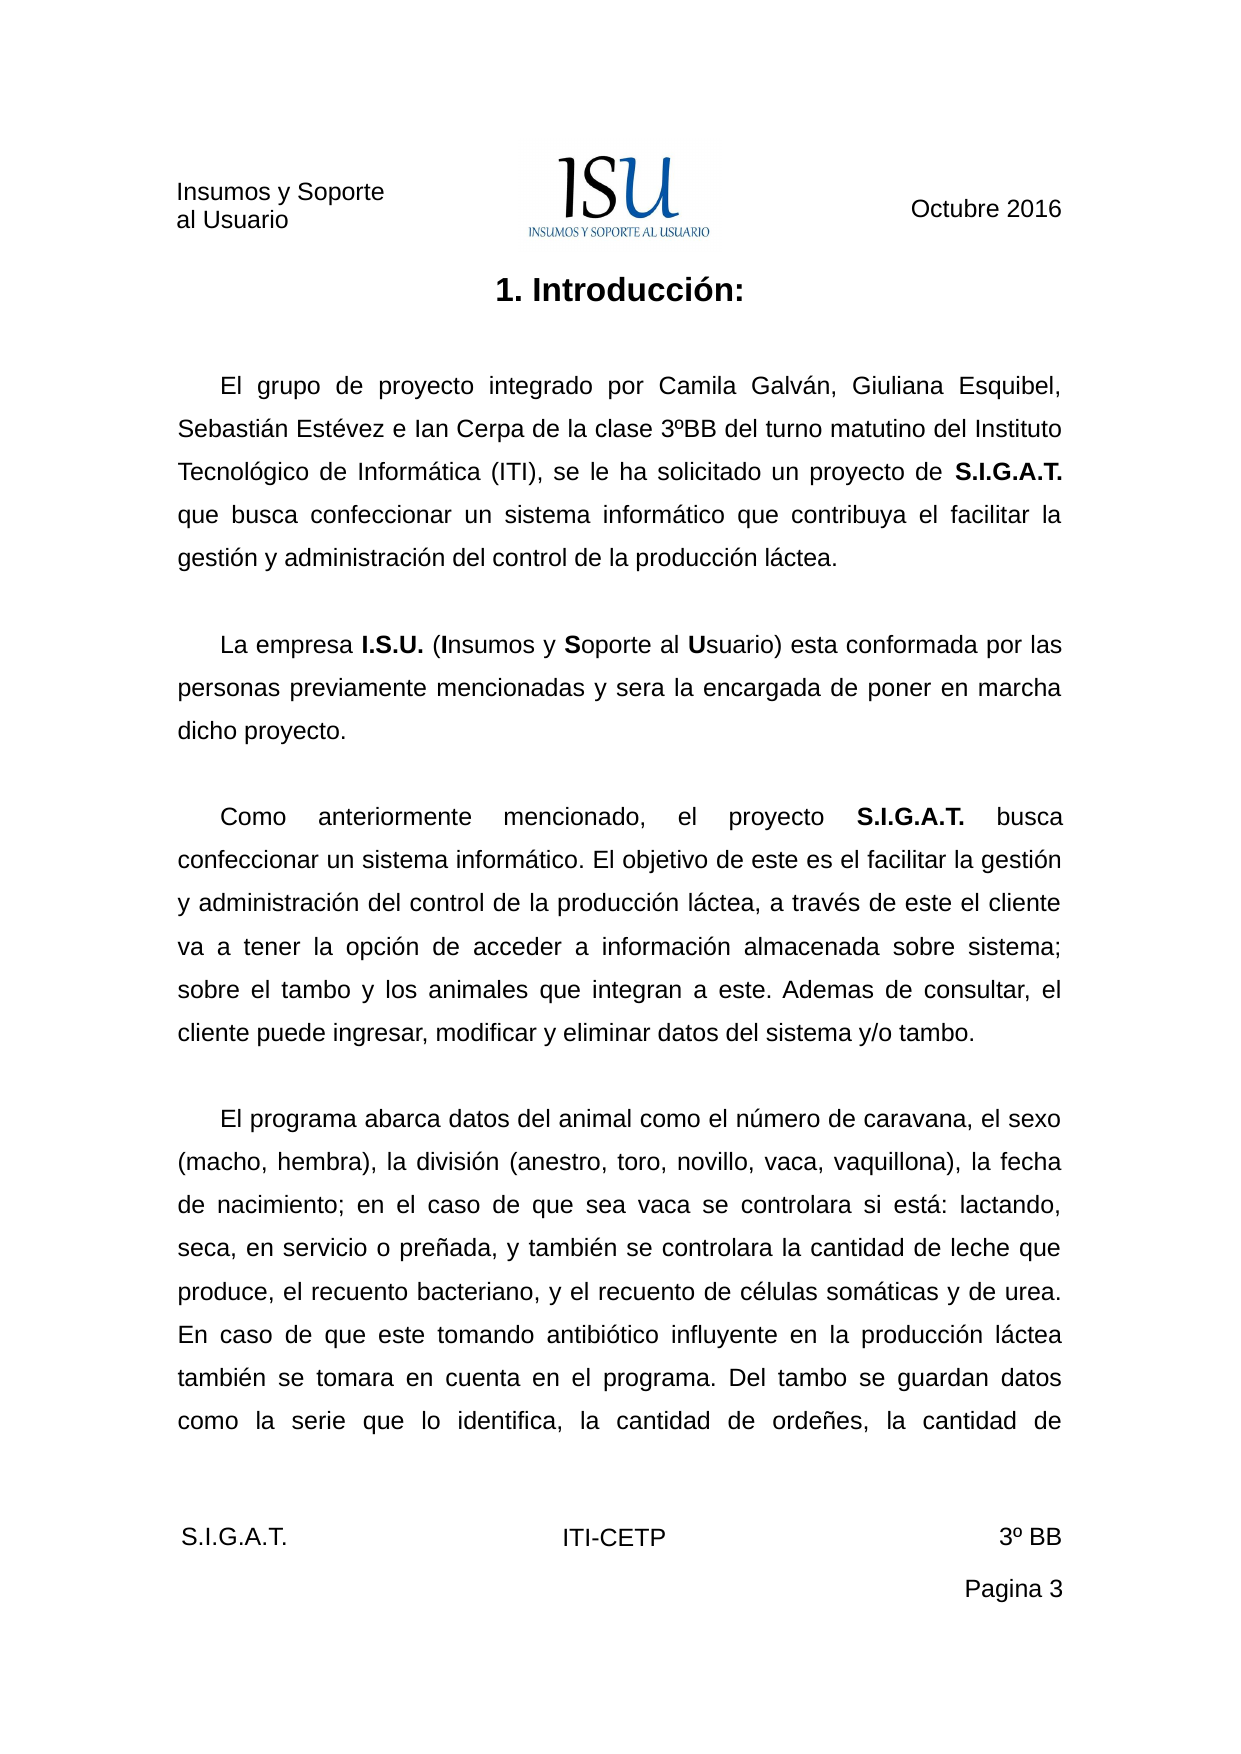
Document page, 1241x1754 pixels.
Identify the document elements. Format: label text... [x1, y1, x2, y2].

text El programa abarca datos del animal como el número de caravana, el sexo (macho, hembra), la división (anestro, toro, novillo, vaca, vaquillona), la fecha de nacimiento; en el caso de que sea vaca se controlara si está: lactando, seca, en servicio o preñada, y también se controlara la cantidad de leche que produce, el recuento bacteriano, y el recuento de células somáticas y de urea. En caso de que este tomando antibiótico influyente en la producción láctea también se tomara en cuenta en el programa. Del tambo se guardan datos como la serie que lo identifica, la cantidad de ordeñes, la cantidad de [177, 1104, 1063, 1435]
text Como anteriormente mencionado, el proyecto S.I.G.A.T. busca confeccionar un sistema informático. El objetivo de este es el facilitar la gestión y administración del control de la producción láctea, a través de este el cliente va a tener la opción de acceder a información almacenada sobre sistema; sobre el tambo y los animales que integran a este. Ademas de consultar, el cliente puede ingresar, modificar y eliminar datos del sistema y/o tambo. [177, 802, 1063, 1047]
text La empresa I.S.U. (Insumos y Soporte al Usuario) esta conformada por las personas previamente mencionadas y sera la encargada de poner en marcha dicho proyecto. [177, 630, 1063, 745]
picture [517, 138, 723, 252]
text El grupo de proyecto integrado por Camila Galván, Giuliana Esquibel, Sebastián Estévez e Ian Cerpa de la clase 3ºBB del turno matutino del Instituto Tecnológico de Informática (ITI), se le ha solicitado un proyecto de S.I.G.A.T. que busca confeccionar un sistema informático que contribuya el facilitar la gestión y administración del control de la producción láctea. [177, 371, 1063, 572]
text 1. Introducción: [177, 270, 1063, 309]
